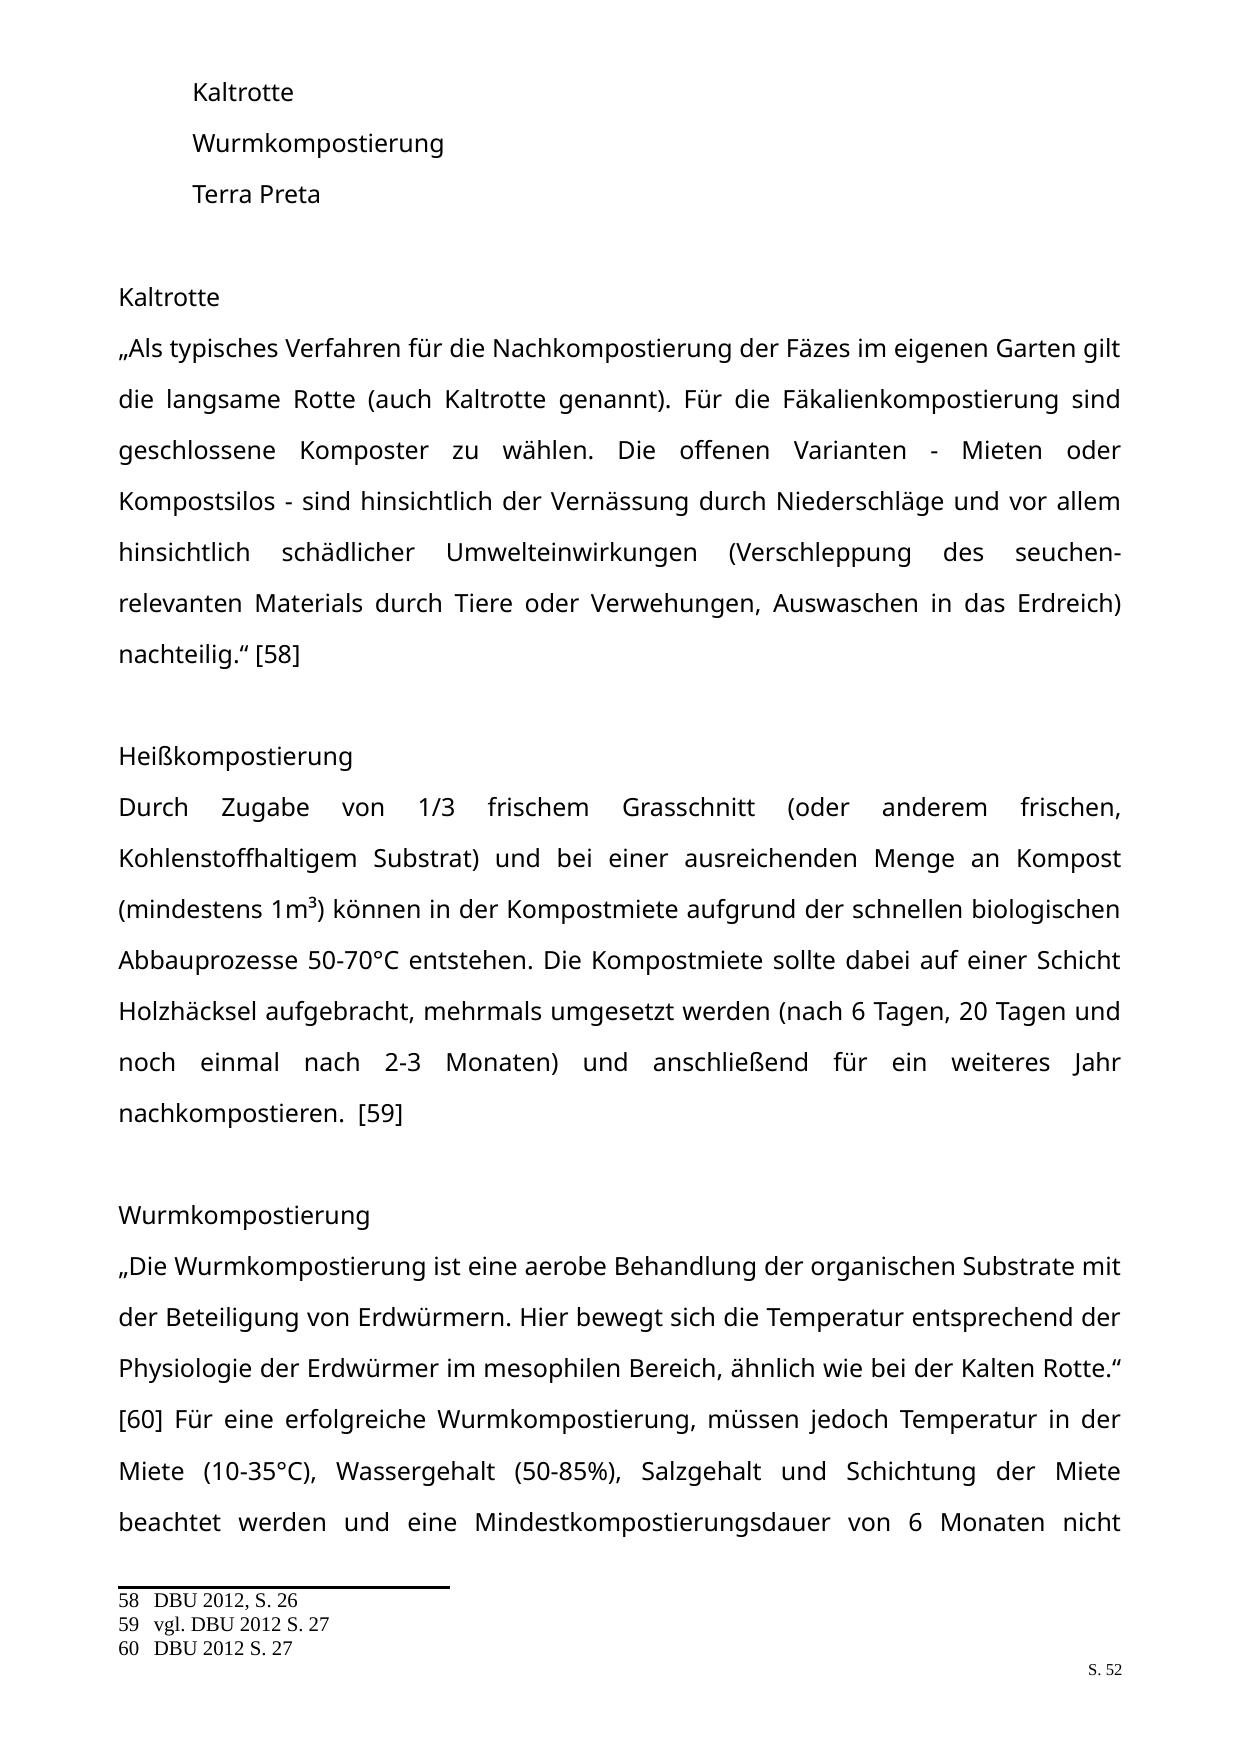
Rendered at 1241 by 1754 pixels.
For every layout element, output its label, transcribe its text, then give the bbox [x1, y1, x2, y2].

text Wurmkompostierung [118, 1198, 1122, 1232]
text Kaltrotte [118, 75, 1122, 109]
text „Als typisches Verfahren für die Nachkompostierung der Fäzes im eigenen Garten gilt die langsame Rotte (auch Kaltrotte genannt). Für die Fäkalienkompostierung sind geschlossene Komposter zu wählen. Die offenen Varianten - Mieten oder Kompostsilos - sind hinsichtlich der Vernässung durch Niederschläge und vor allem hinsichtlich schädlicher Umwelteinwirkungen (Verschleppung des seuchen-relevanten Materials durch Tiere oder Verwehungen, Auswaschen in das Erdreich) nachteilig.“ [] [118, 330, 1122, 671]
text Terra Preta [118, 177, 1122, 211]
text „Die Wurmkompostierung ist eine aerobe Behandlung der organischen Substrate mit der Beteiligung von Erdwürmern. Hier bewegt sich die Temperatur entsprechend der Physiologie der Erdwürmer im mesophilen Bereich, ähnlich wie bei der Kalten Rotte.“ [] Für eine erfolgreiche Wurmkompostierung, müssen jedoch Temperatur in der Miete (10-35°C), Wassergehalt (50-85%), Salzgehalt und Schichtung der Miete beachtet werden und eine Mindestkompostierungsdauer von 6 Monaten nicht [118, 1249, 1122, 1538]
text DBU 2012 S. 27 [118, 1636, 1122, 1660]
text Heißkompostierung [118, 738, 1122, 773]
text Durch Zugabe von 1/3 frischem Grasschnitt (oder anderem frischen, Kohlenstoffhaltigem Substrat) und bei einer ausreichenden Menge an Kompost (mindestens 1m³) können in der Kompostmiete aufgrund der schnellen biologischen Abbauprozesse 50-70°C entstehen. Die Kompostmiete sollte dabei auf einer Schicht Holzhäcksel aufgebracht, mehrmals umgesetzt werden (nach 6 Tagen, 20 Tagen und noch einmal nach 2-3 Monaten) und anschließend für ein weiteres Jahr nachkompostieren. [] [118, 789, 1122, 1130]
text vgl. DBU 2012 S. 27 [118, 1612, 1122, 1636]
text DBU 2012, S. 26 [118, 1588, 1122, 1612]
text Wurmkompostierung [118, 126, 1122, 160]
text Kaltrotte [118, 279, 1122, 313]
